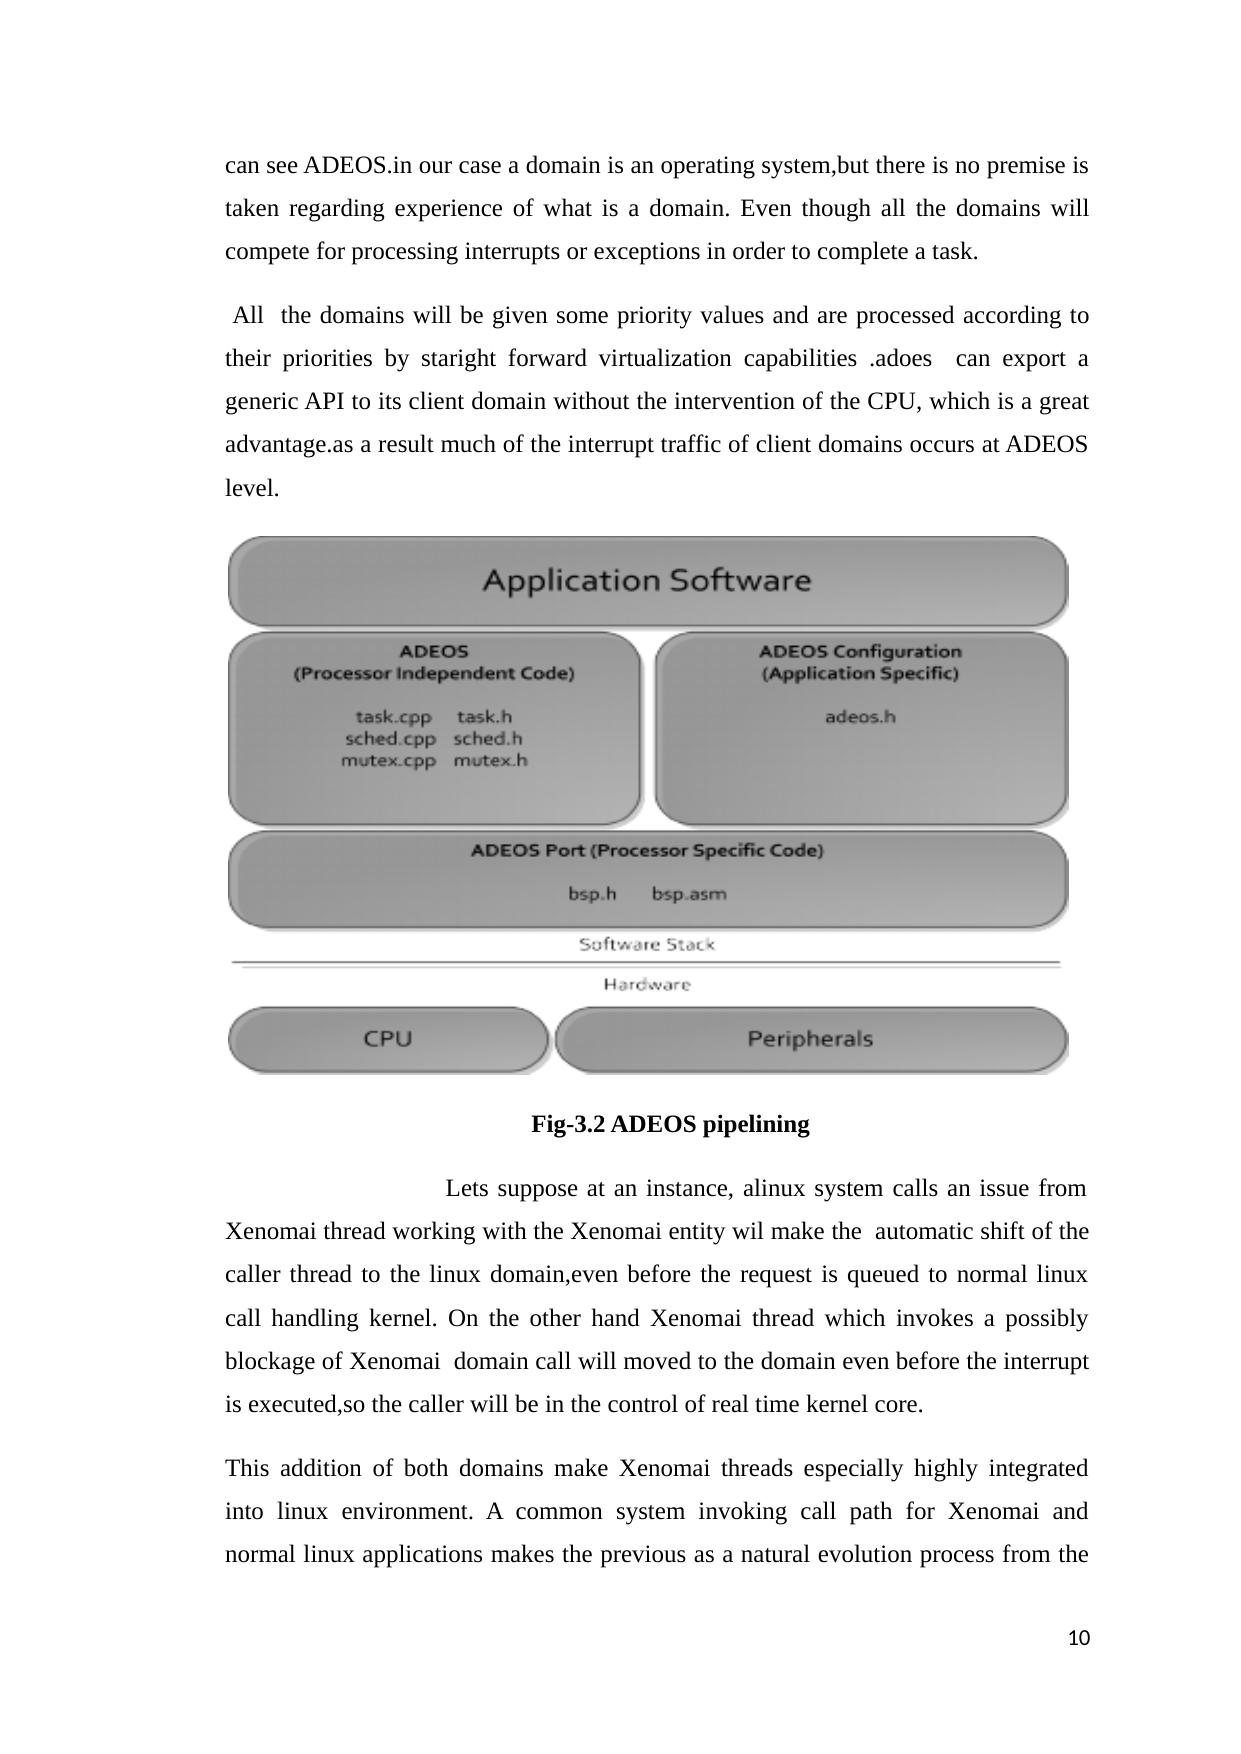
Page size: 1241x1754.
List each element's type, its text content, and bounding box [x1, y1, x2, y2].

text All the domains will be given some priority values and are processed according to their priorities by staright forward virtualization capabilities .adoes can export a generic API to its client domain without the intervention of the CPU, which is a great advantage.as a result much of the interrupt traffic of client domains occurs at ADEOS level. [225, 300, 1090, 501]
picture [228, 536, 1069, 1075]
subtitle Fig-3.2 ADEOS pipelining [225, 1109, 1090, 1138]
text can see ADEOS.in our case a domain is an operating system,but there is no premise is taken regarding experience of what is a domain. Even though all the domains will compete for processing interrupts or exceptions in order to complete a task. [225, 150, 1090, 265]
text Lets suppose at an instance, alinux system calls an issue from Xenomai thread working with the Xenomai entity wil make the automatic shift of the caller thread to the linux domain,even before the request is queued to normal linux call handling kernel. On the other hand Xenomai thread which invokes a possibly blockage of Xenomai domain call will moved to the domain even before the interrupt is executed,so the caller will be in the control of real time kernel core. [225, 1173, 1090, 1418]
text This addition of both domains make Xenomai threads especially highly integrated into linux environment. A common system invoking call path for Xenomai and normal linux applications makes the previous as a natural evolution process from the [225, 1453, 1090, 1568]
